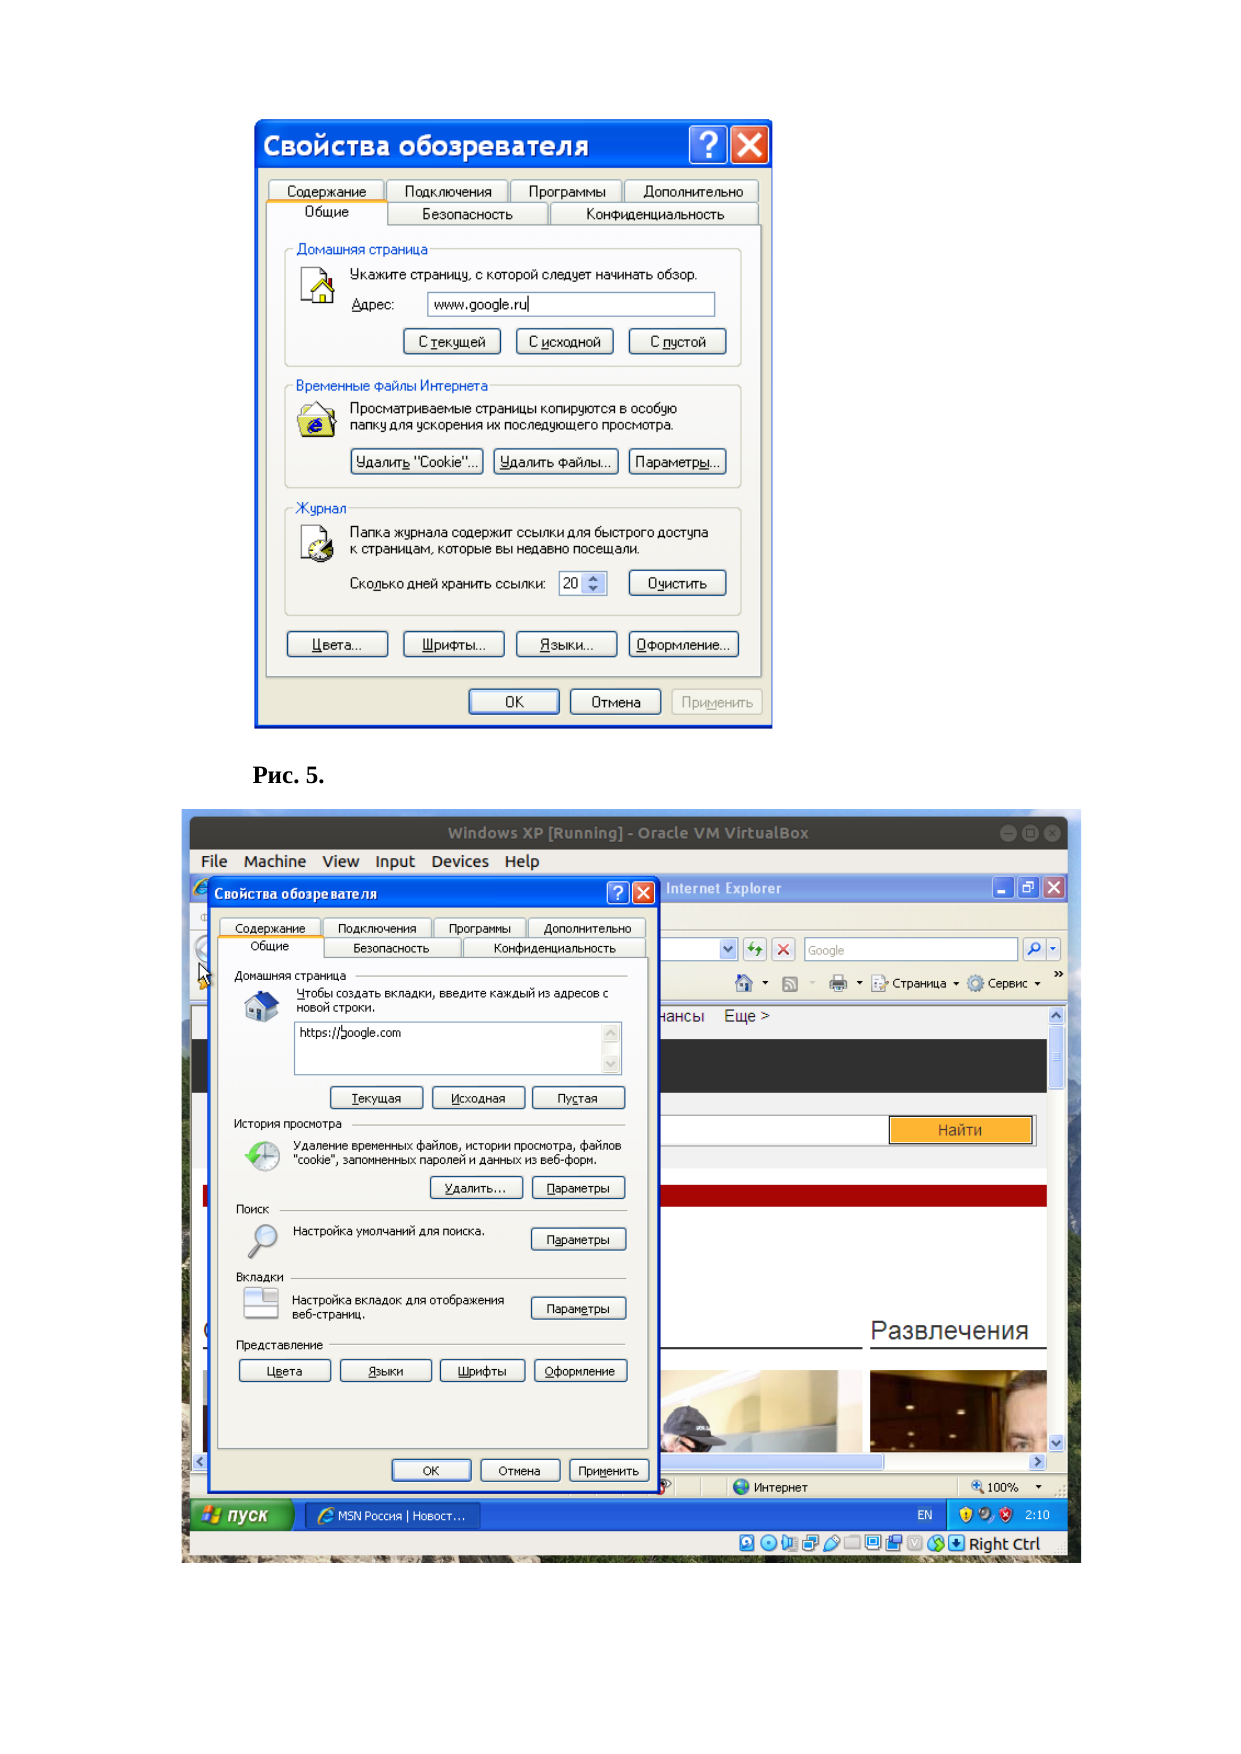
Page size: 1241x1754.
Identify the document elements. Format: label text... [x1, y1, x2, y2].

text Рис. 5. [252, 760, 1152, 788]
picture [252, 118, 773, 730]
picture [181, 809, 1082, 1563]
